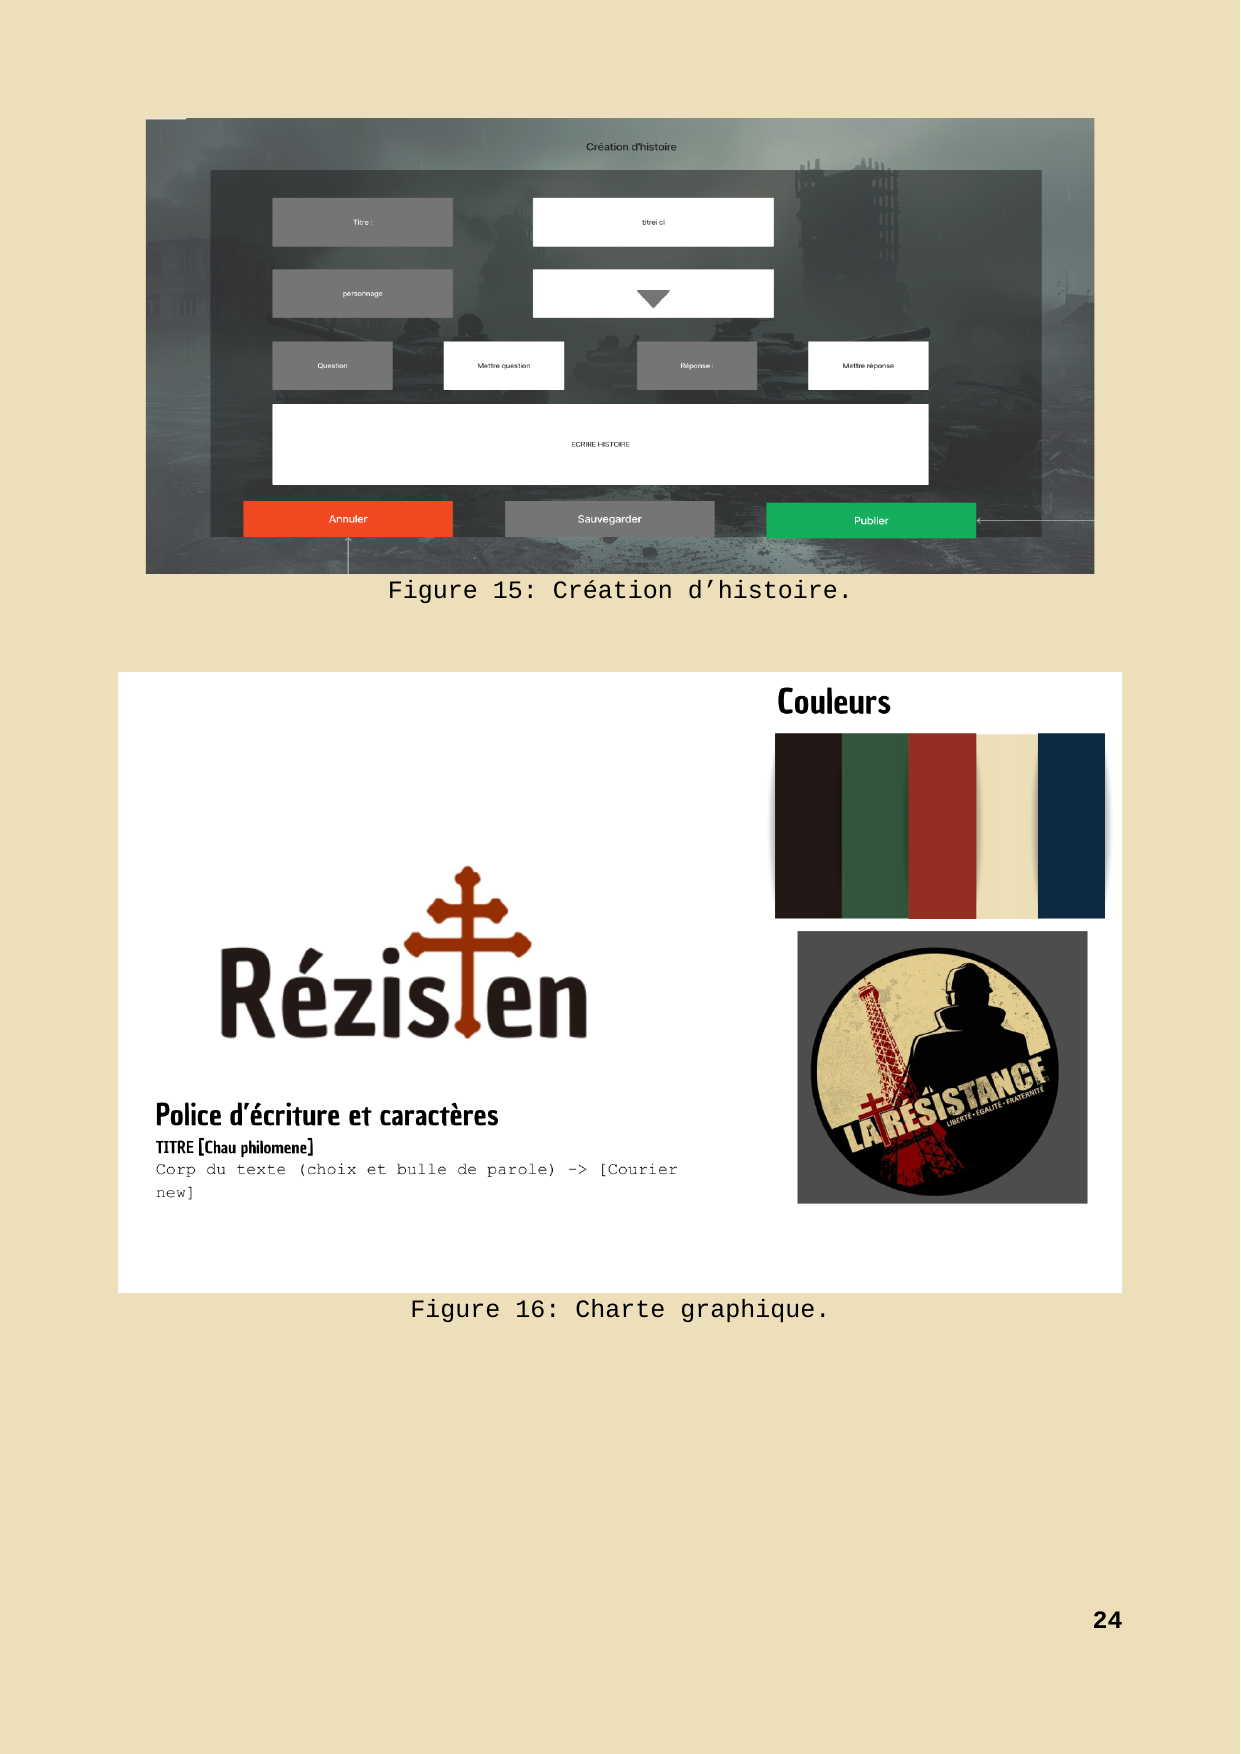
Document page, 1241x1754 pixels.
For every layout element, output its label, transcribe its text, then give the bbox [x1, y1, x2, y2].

text Figure 16: Charte graphique. [118, 1293, 1122, 1325]
text Figure 15: Création d’histoire. [118, 118, 1122, 606]
picture [145, 118, 1095, 574]
picture [118, 672, 1123, 1293]
